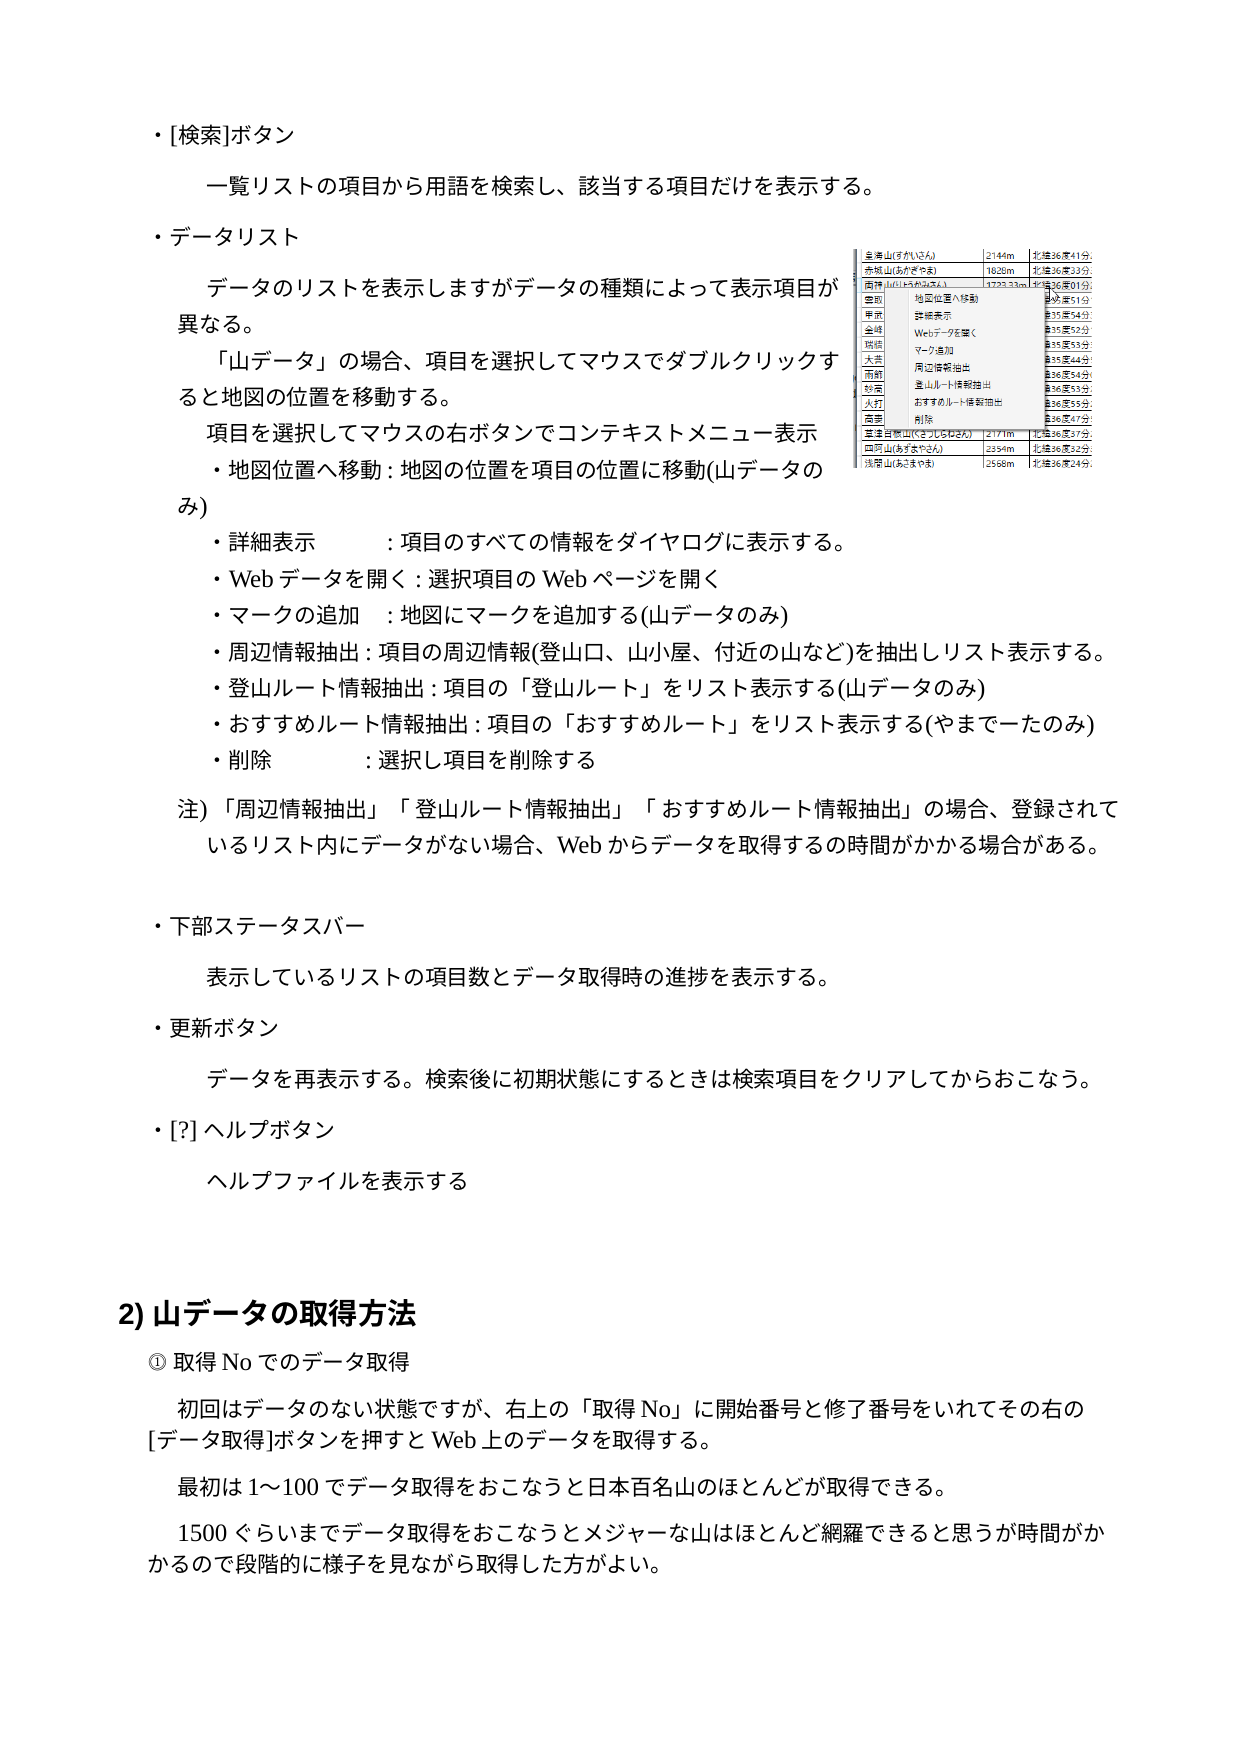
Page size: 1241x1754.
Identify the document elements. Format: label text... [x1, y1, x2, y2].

text 項目を選択してマウスの右ボタンでコンテキストメニュー表示 [177, 416, 853, 448]
text ・データリスト [148, 220, 1122, 252]
text 最初は1～100でデータ取得をおこなうと日本百名山のほとんどが取得できる。 [148, 1469, 1122, 1501]
text [1092, 416, 1122, 448]
text [1092, 344, 1122, 412]
text ⓵ 取得Noでのデータ取得 [148, 1345, 1122, 1377]
text 一覧リストの項目から用語を検索し、該当する項目だけを表示する。 [177, 169, 1122, 201]
text ・Webデータを開く : 選択項目のWebページを開く [177, 562, 1122, 593]
text ・更新ボタン [148, 1011, 1122, 1043]
text ・下部ステータスバー [148, 909, 1122, 941]
subtitle 2) 山データの取得方法 [118, 1290, 1122, 1333]
text データを再表示する。検索後に初期状態にするときは検索項目をクリアしてからおこなう。 [177, 1062, 1122, 1094]
picture [853, 249, 1092, 468]
text ・マークの追加 : 地図にマークを追加する(山データのみ) [177, 598, 1122, 630]
text 表示しているリストの項目数とデータ取得時の進捗を表示する。 [177, 960, 1122, 992]
text ・おすすめルート情報抽出 : 項目の「おすすめルート」をリスト表示する(やまでーたのみ) [177, 707, 1122, 739]
text データのリストを表示しますがデータの種類によって表示項目が異なる。 [177, 271, 853, 339]
text ヘルプファイルを表示する [177, 1164, 1122, 1196]
text ・地図位置へ移動 : 地図の位置を項目の位置に移動(山データのみ) [177, 453, 1122, 521]
text ・周辺情報抽出 : 項目の周辺情報(登山口、山小屋、付近の山など)を抽出しリスト表示する。 [177, 634, 1122, 666]
text 1500ぐらいまでデータ取得をおこなうとメジャーな山はほとんど網羅できると思うが時間がかかるので段階的に様子を見ながら取得した方がよい。 [148, 1516, 1122, 1579]
text 「山データ」の場合、項目を選択してマウスでダブルクリックすると地図の位置を移動する。 [177, 344, 853, 412]
text ・削除 : 選択し項目を削除する [177, 743, 1122, 775]
text ・[検索]ボタン [148, 118, 1122, 150]
text ・[?] ヘルプボタン [148, 1113, 1122, 1145]
text ・詳細表示 : 項目のすべての情報をダイヤログに表示する。 [177, 525, 1122, 557]
text 初回はデータのない状態ですが、右上の「取得No」に開始番号と修了番号をいれてその右の[データ取得]ボタンを押すとWeb上のデータを取得する。 [148, 1392, 1122, 1455]
text ・登山ルート情報抽出 : 項目の「登山ルート」をリスト表示する(山データのみ) [177, 671, 1122, 702]
text [1092, 271, 1122, 339]
text 注) 「周辺情報抽出」「 登山ルート情報抽出」「 おすすめルート情報抽出」の場合、登録されているリスト内にデータがない場合、Webからデータを取得するの時間がかかる場合がある。 [177, 792, 1122, 860]
